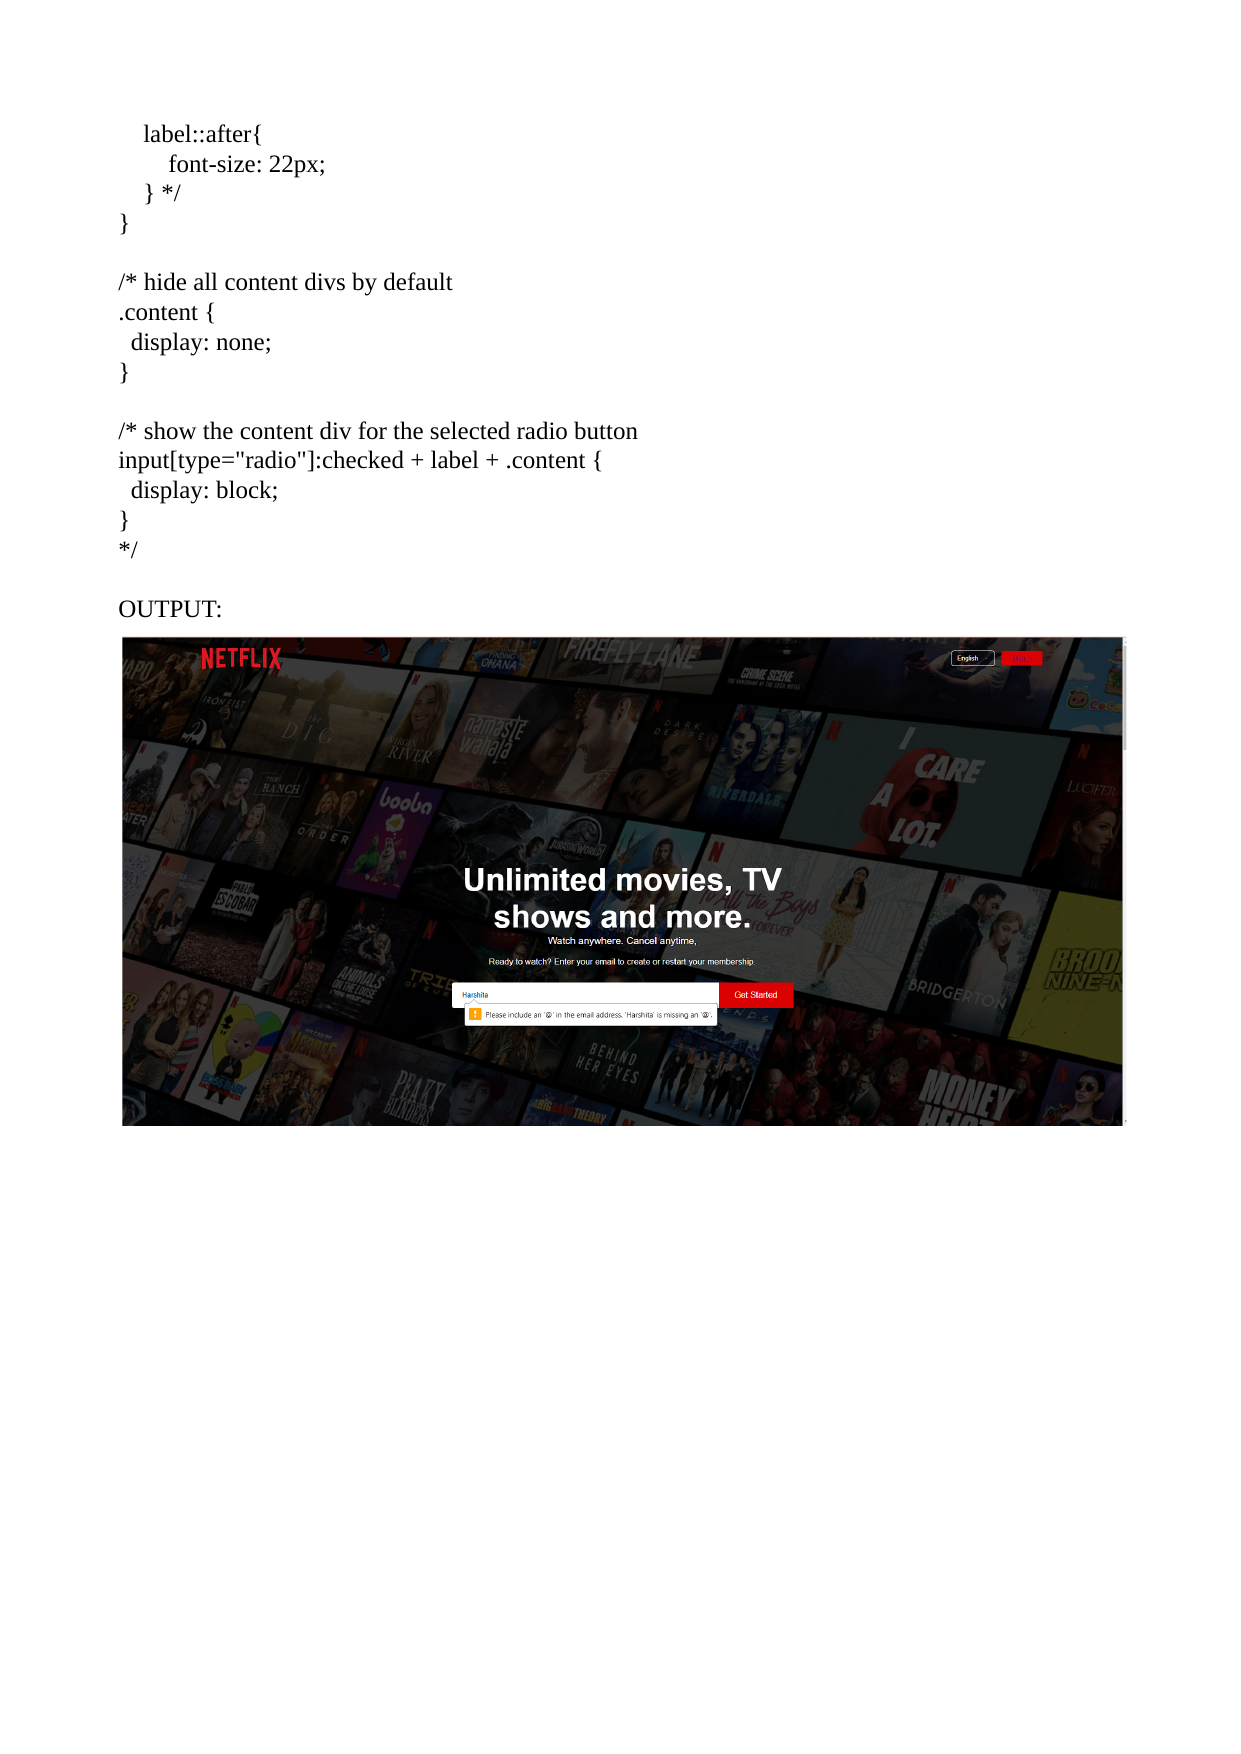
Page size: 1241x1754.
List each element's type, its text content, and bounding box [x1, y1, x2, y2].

text input[type="radio"]:checked + label + .content { [118, 445, 1122, 474]
text OUTPUT: [118, 593, 1122, 623]
text font-size: 22px; [118, 148, 1122, 177]
text } */ [118, 177, 1122, 207]
text } [118, 207, 1122, 237]
text } [118, 504, 1122, 534]
text label::after{ [118, 118, 1122, 148]
text } [118, 356, 1122, 385]
text /* show the content div for the selected radio button [118, 415, 1122, 445]
text /* hide all content divs by default [118, 267, 1122, 296]
picture [122, 636, 1127, 1126]
text .content { [118, 296, 1122, 326]
text */ [118, 534, 1122, 563]
text display: block; [118, 474, 1122, 504]
text display: none; [118, 326, 1122, 356]
